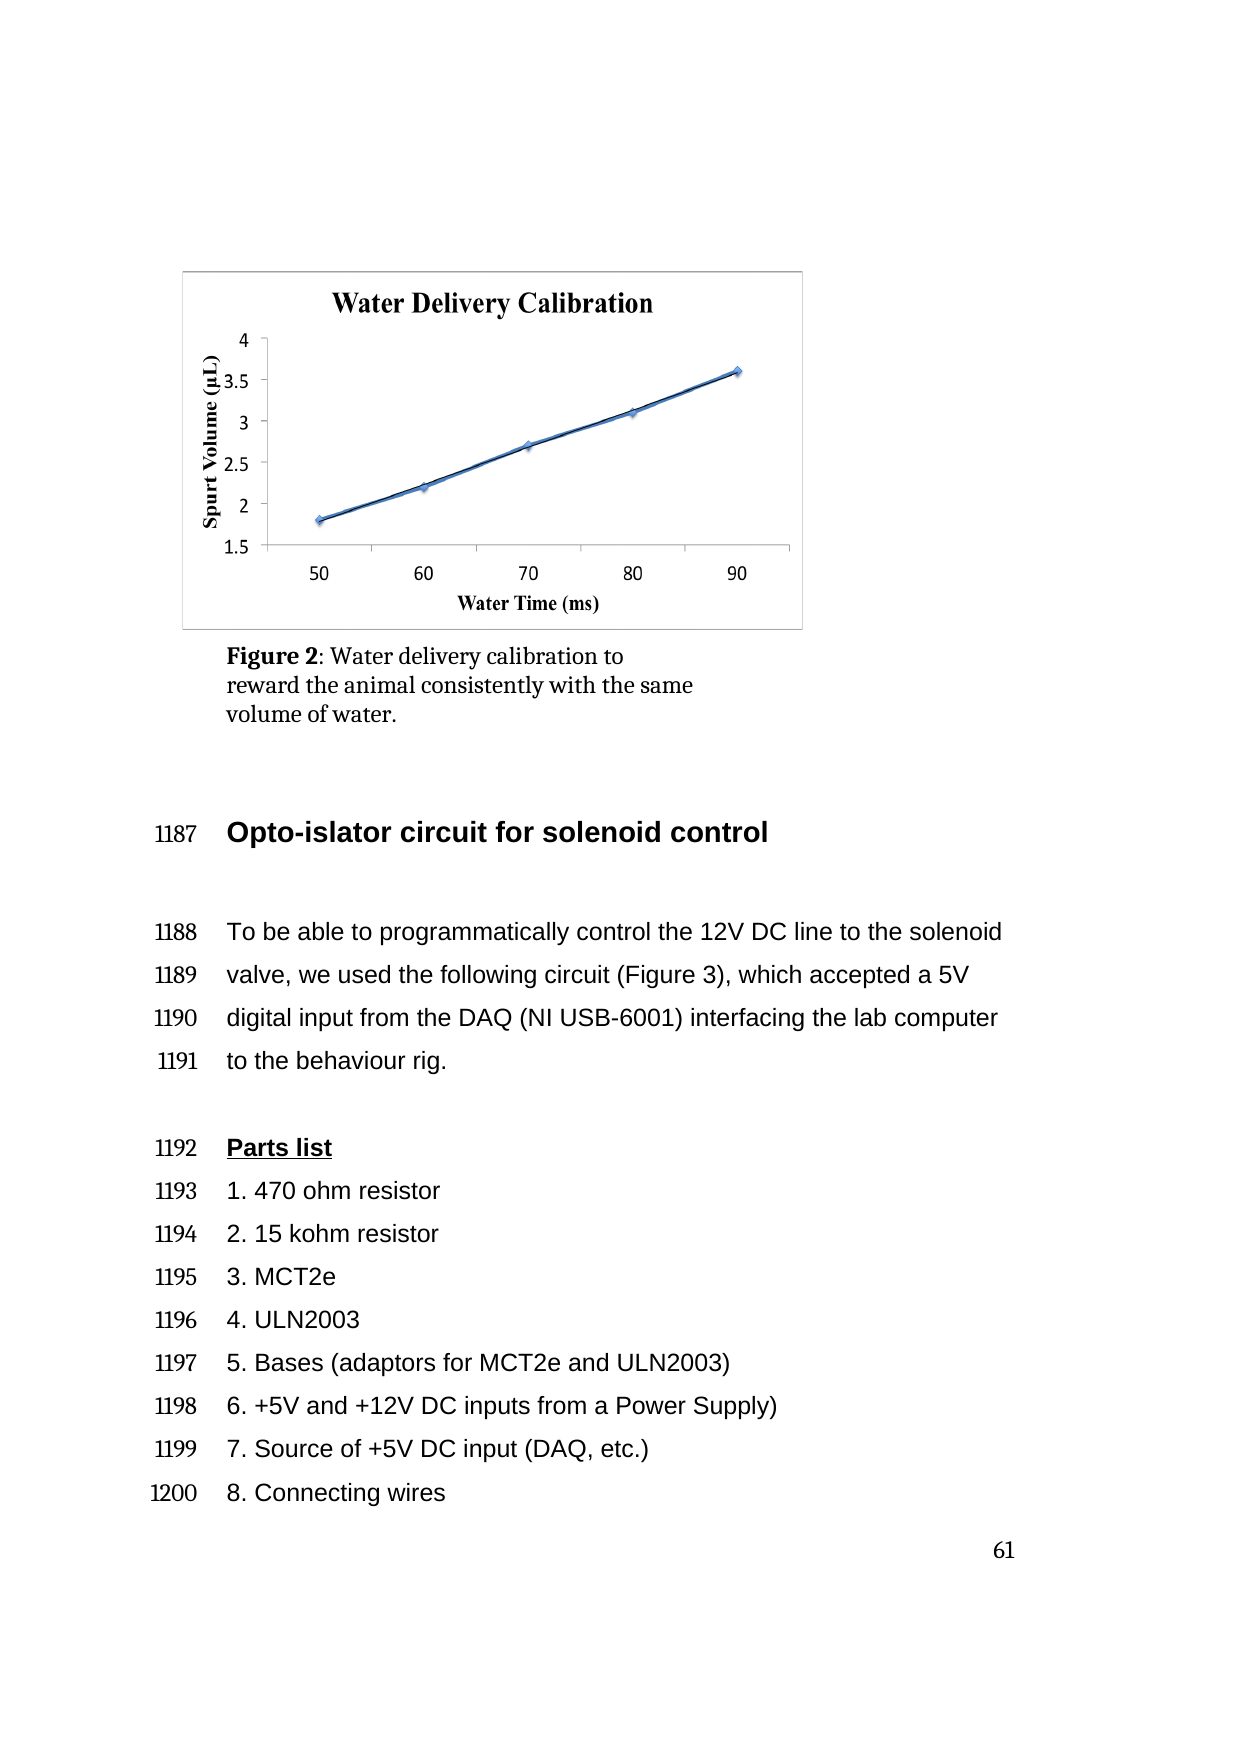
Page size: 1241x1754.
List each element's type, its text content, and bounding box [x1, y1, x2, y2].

text 3. MCT2e [226, 1262, 1014, 1291]
text 2. 15 kohm resistor [226, 1219, 1014, 1248]
text Parts list [226, 1133, 1014, 1161]
text 5. Bases (adaptors for MCT2e and ULN2003) [226, 1348, 1014, 1377]
text 1. 470 ohm resistor [226, 1176, 1014, 1204]
text 4. ULN2003 [226, 1305, 1014, 1334]
text 6. +5V and +12V DC inputs from a Power Supply) [226, 1391, 1014, 1420]
picture [182, 271, 803, 630]
subtitle Opto-islator circuit for solenoid control [226, 815, 1014, 849]
text 7. Source of +5V DC input (DAQ, etc.) [226, 1434, 1014, 1463]
text To be able to programmatically control the 12V DC line to the solenoid valve, we used the following circuit (Figure 3), which accepted a 5V digital input from the DAQ (NI USB-6001) interfacing the lab computer to the behaviour rig. [226, 917, 1014, 1075]
text Figure 2: Water delivery calibration to reward the animal consistently with the same volume of water. [226, 630, 700, 728]
text [226, 260, 700, 271]
text 8. Connecting wires [226, 1478, 1014, 1506]
